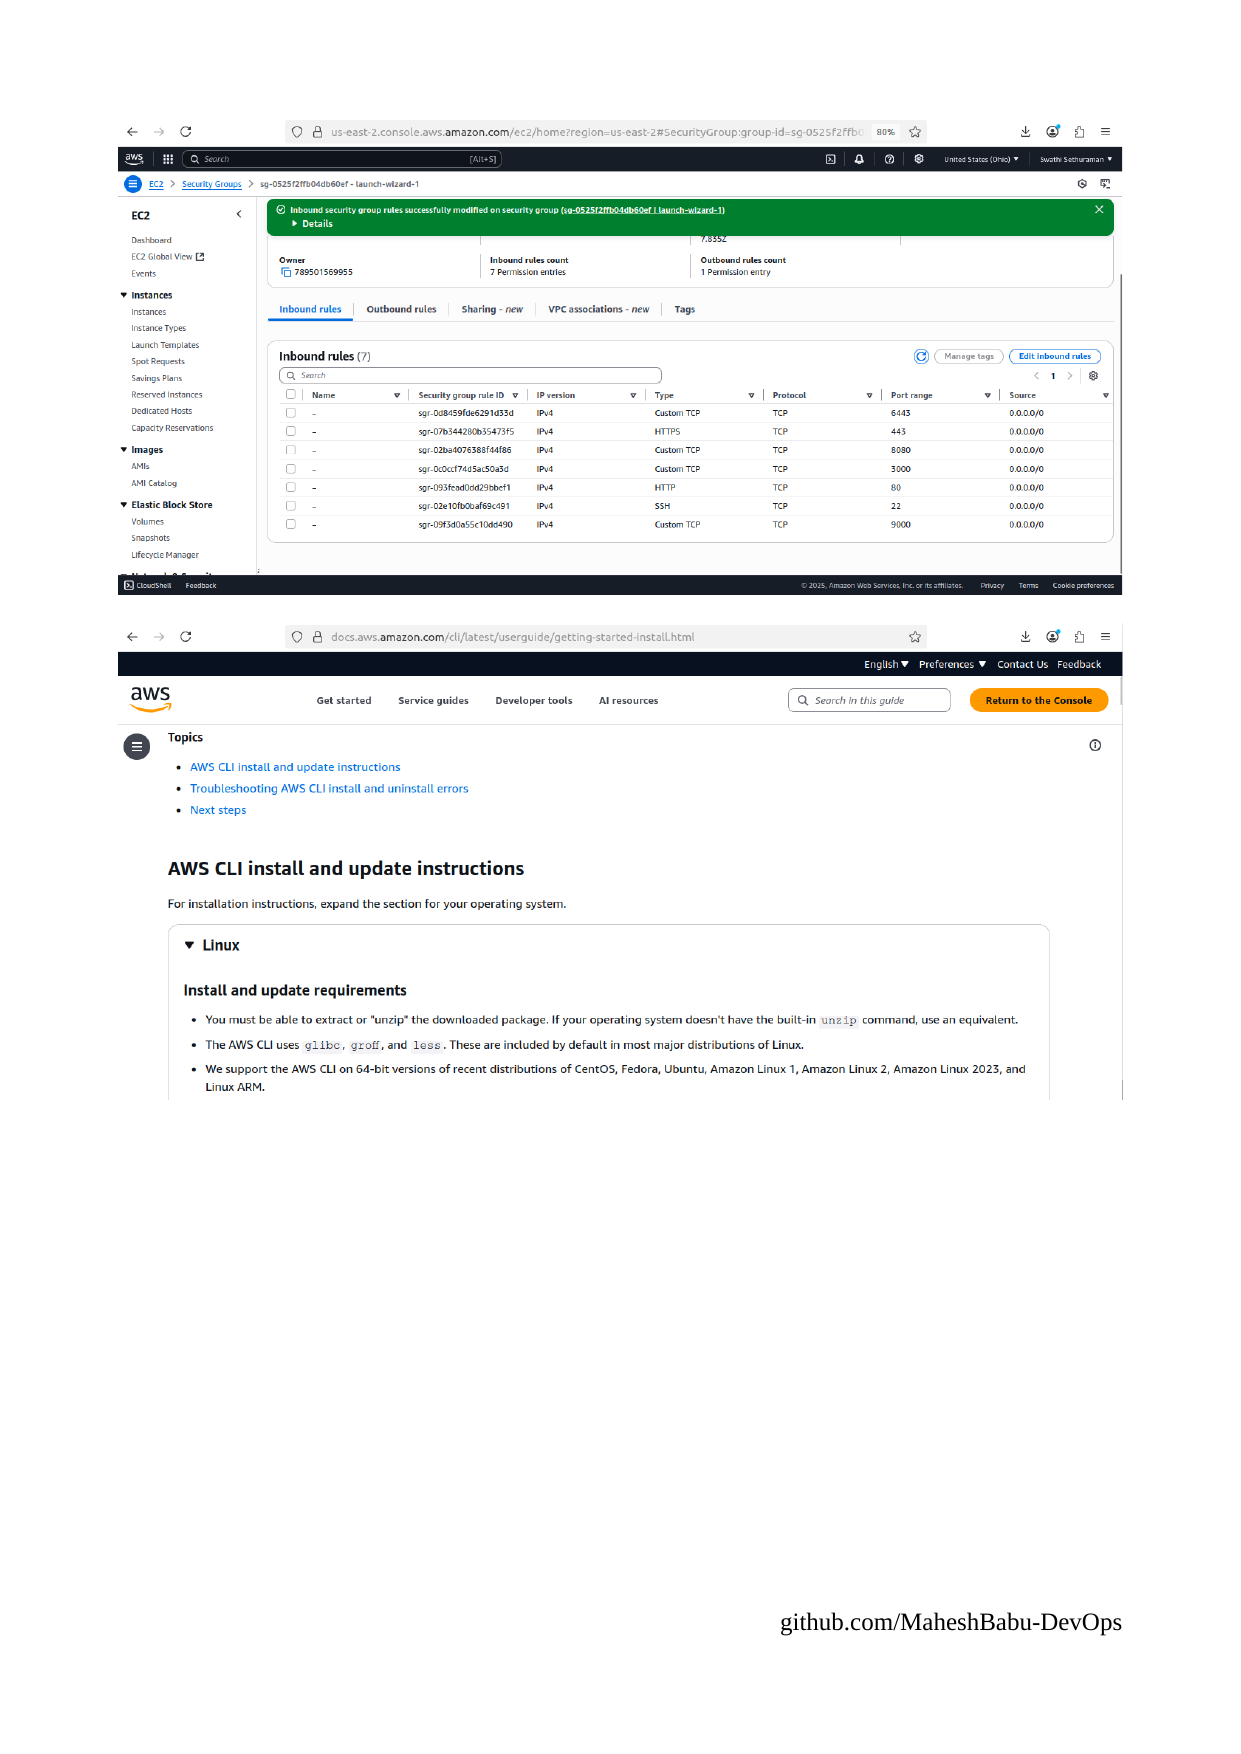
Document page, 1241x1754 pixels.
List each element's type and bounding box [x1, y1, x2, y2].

picture [118, 623, 1123, 1100]
picture [118, 118, 1123, 595]
